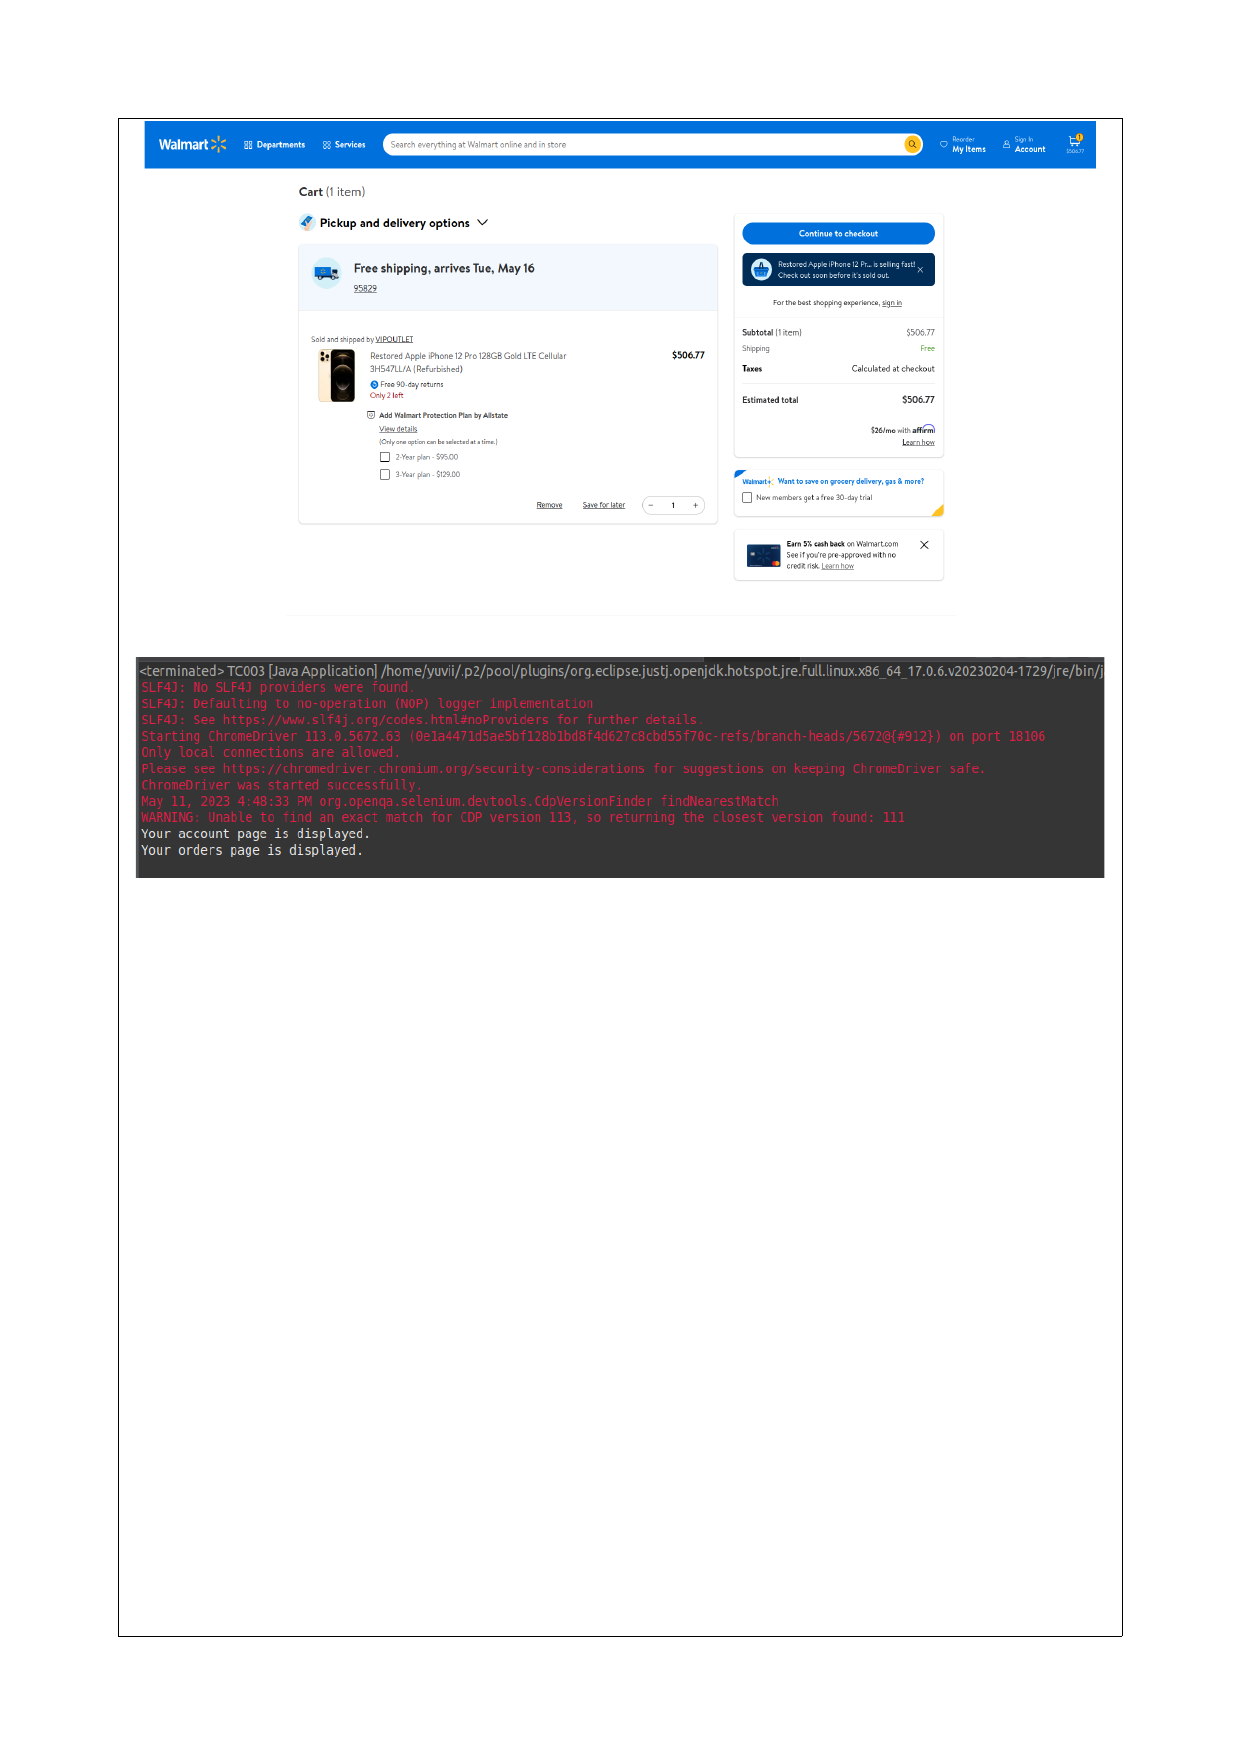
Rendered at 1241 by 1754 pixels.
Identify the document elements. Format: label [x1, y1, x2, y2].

picture [144, 121, 1096, 629]
picture [135, 657, 1105, 878]
